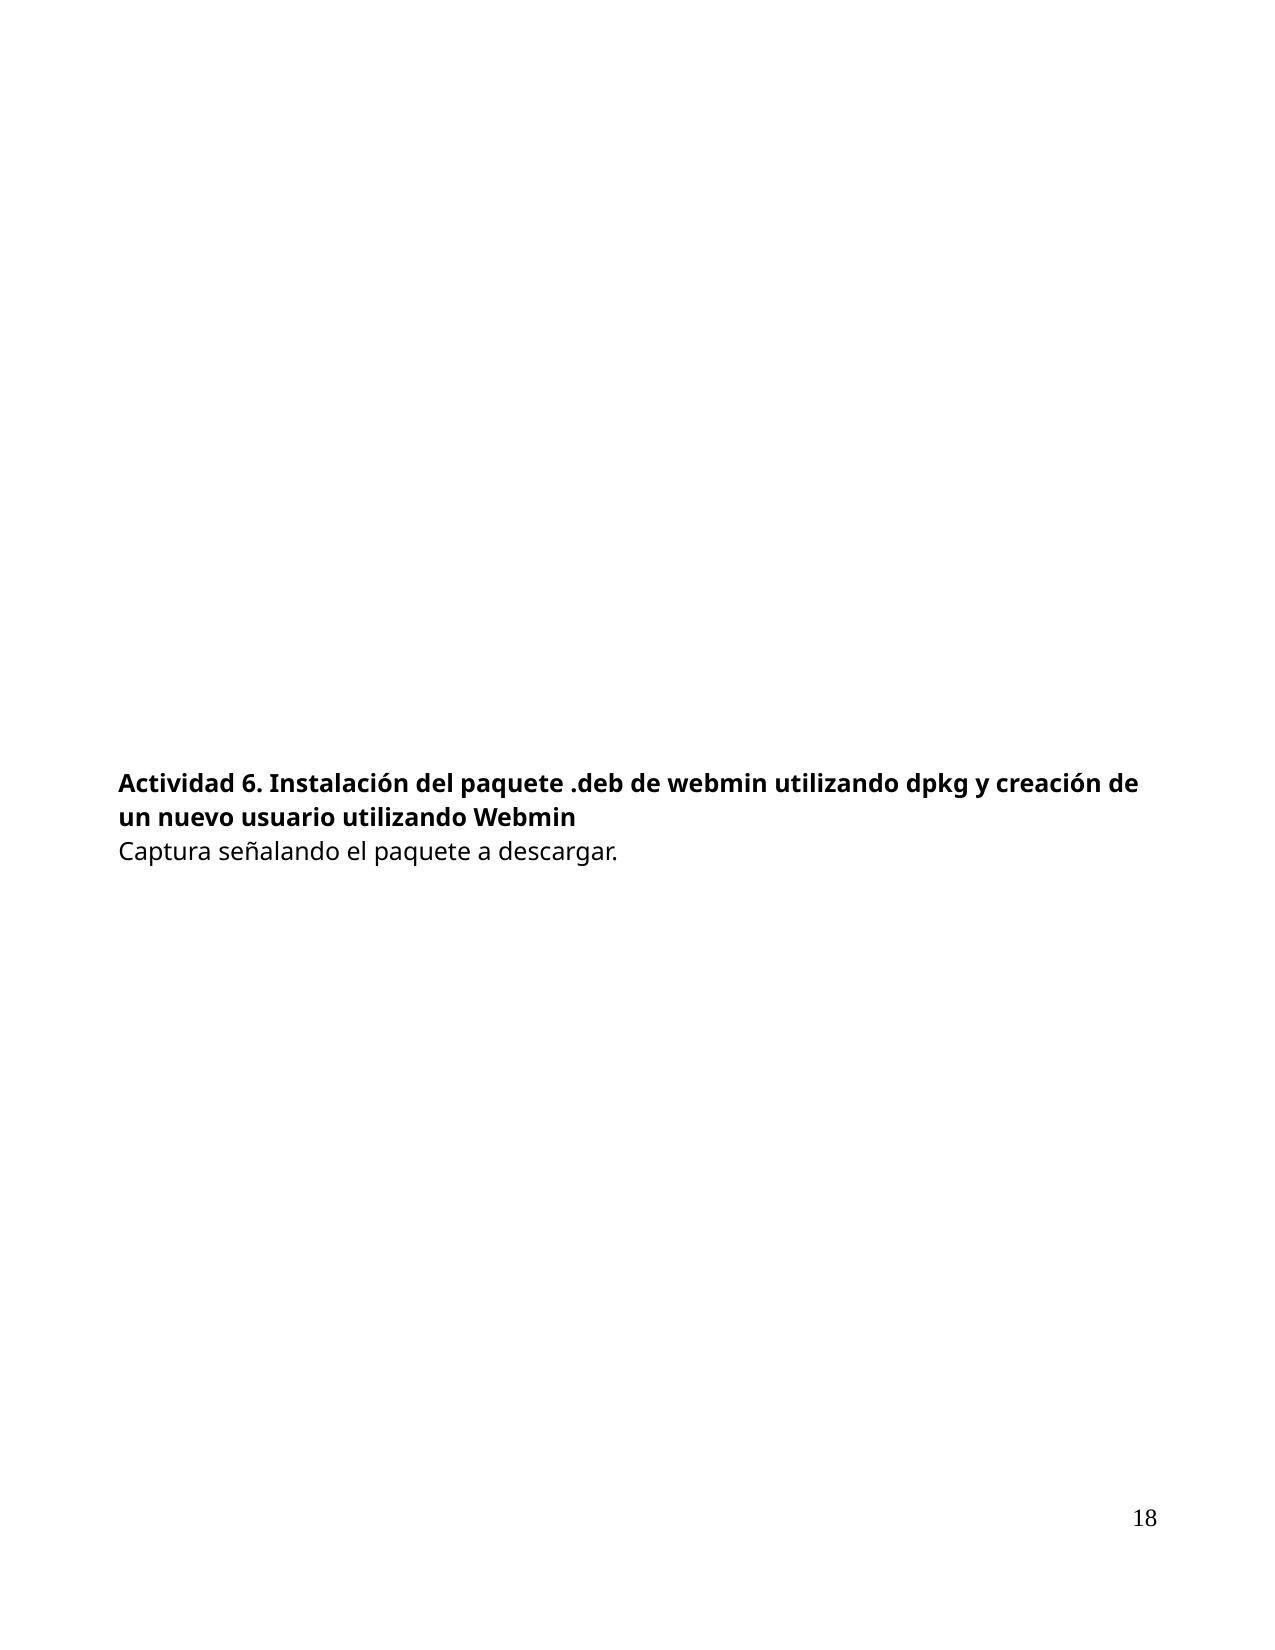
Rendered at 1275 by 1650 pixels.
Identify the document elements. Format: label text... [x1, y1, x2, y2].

text Captura señalando el paquete a descargar. [118, 833, 1157, 867]
text Actividad 6. Instalación del paquete .deb de webmin utilizando dpkg y creación de un nuevo usuario utilizando Webmin [118, 765, 1157, 833]
